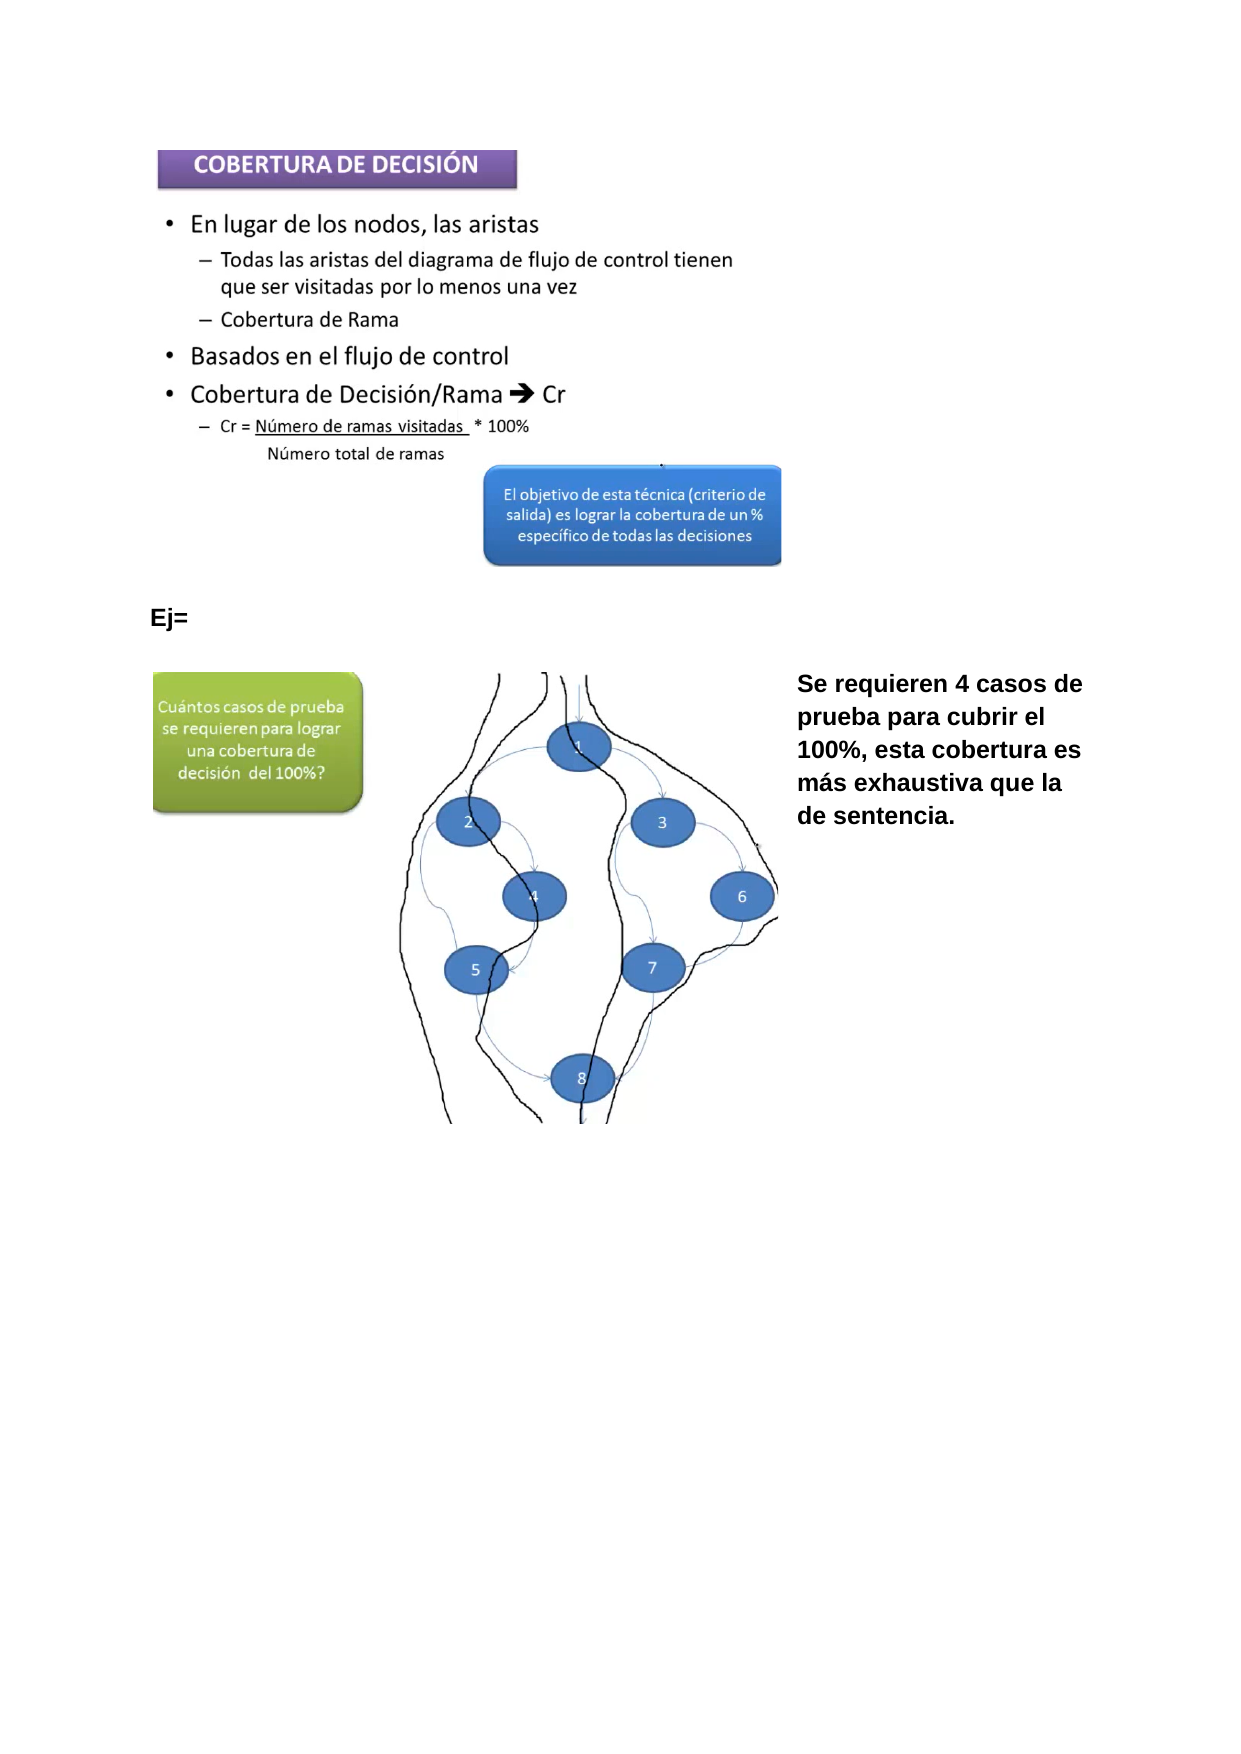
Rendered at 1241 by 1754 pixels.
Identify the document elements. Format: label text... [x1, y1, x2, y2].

text Se requieren 4 casos de prueba para cubrir el 100%, esta cobertura es más exhaustiva que la de sentencia. [150, 669, 1090, 830]
picture [153, 672, 779, 1124]
text Ej= [150, 603, 1090, 632]
picture [150, 150, 782, 567]
